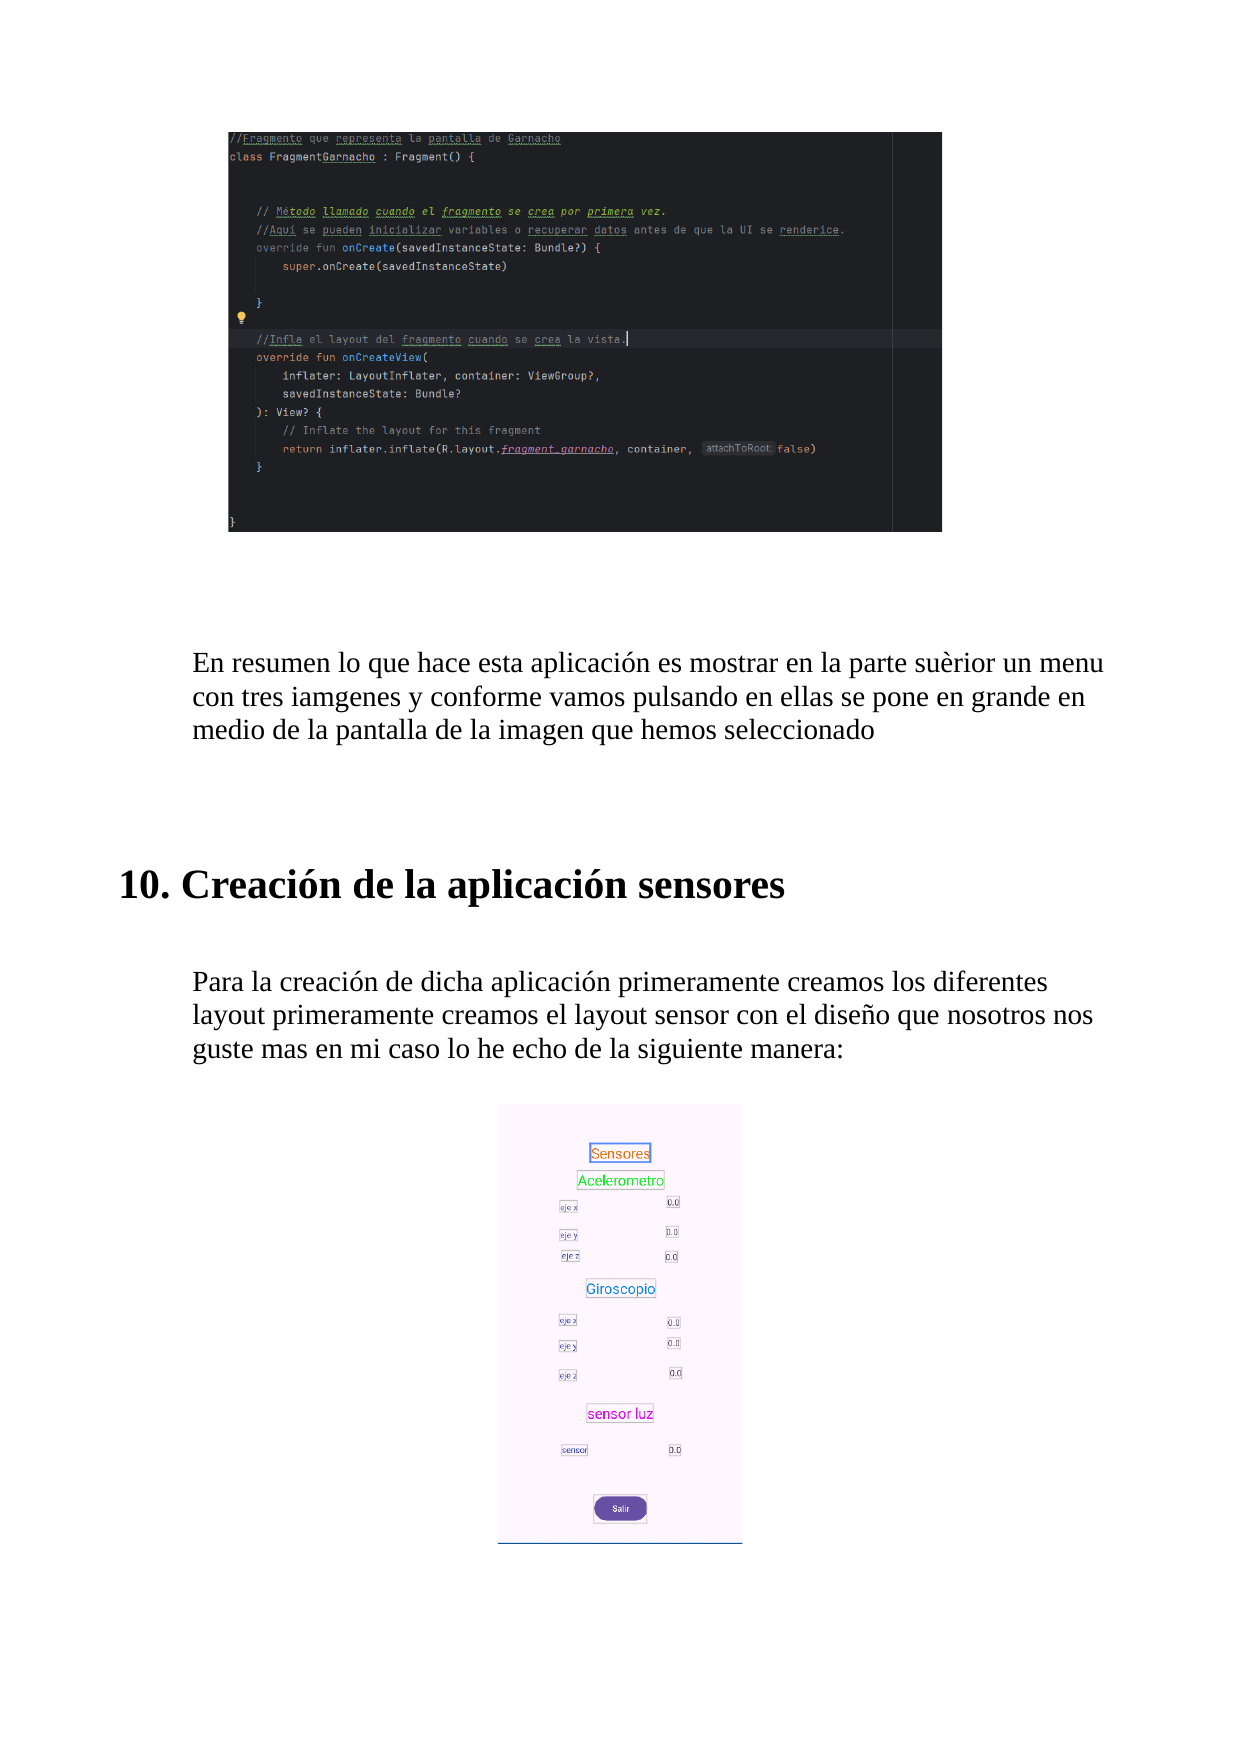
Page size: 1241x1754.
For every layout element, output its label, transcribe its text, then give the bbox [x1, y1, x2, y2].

picture [228, 132, 943, 532]
picture [497, 1104, 743, 1544]
text 10. Creación de la aplicación sensores [118, 859, 1122, 907]
text Para la creación de dicha aplicación primeramente creamos los diferentes layout primeramente creamos el layout sensor con el diseño que nosotros nos guste mas en mi caso lo he echo de la siguiente manera: [118, 964, 1122, 1064]
text En resumen lo que hace esta aplicación es mostrar en la parte suèrior un menu con tres iamgenes y conforme vamos pulsando en ellas se pone en grande en medio de la pantalla de la imagen que hemos seleccionado [118, 645, 1122, 746]
